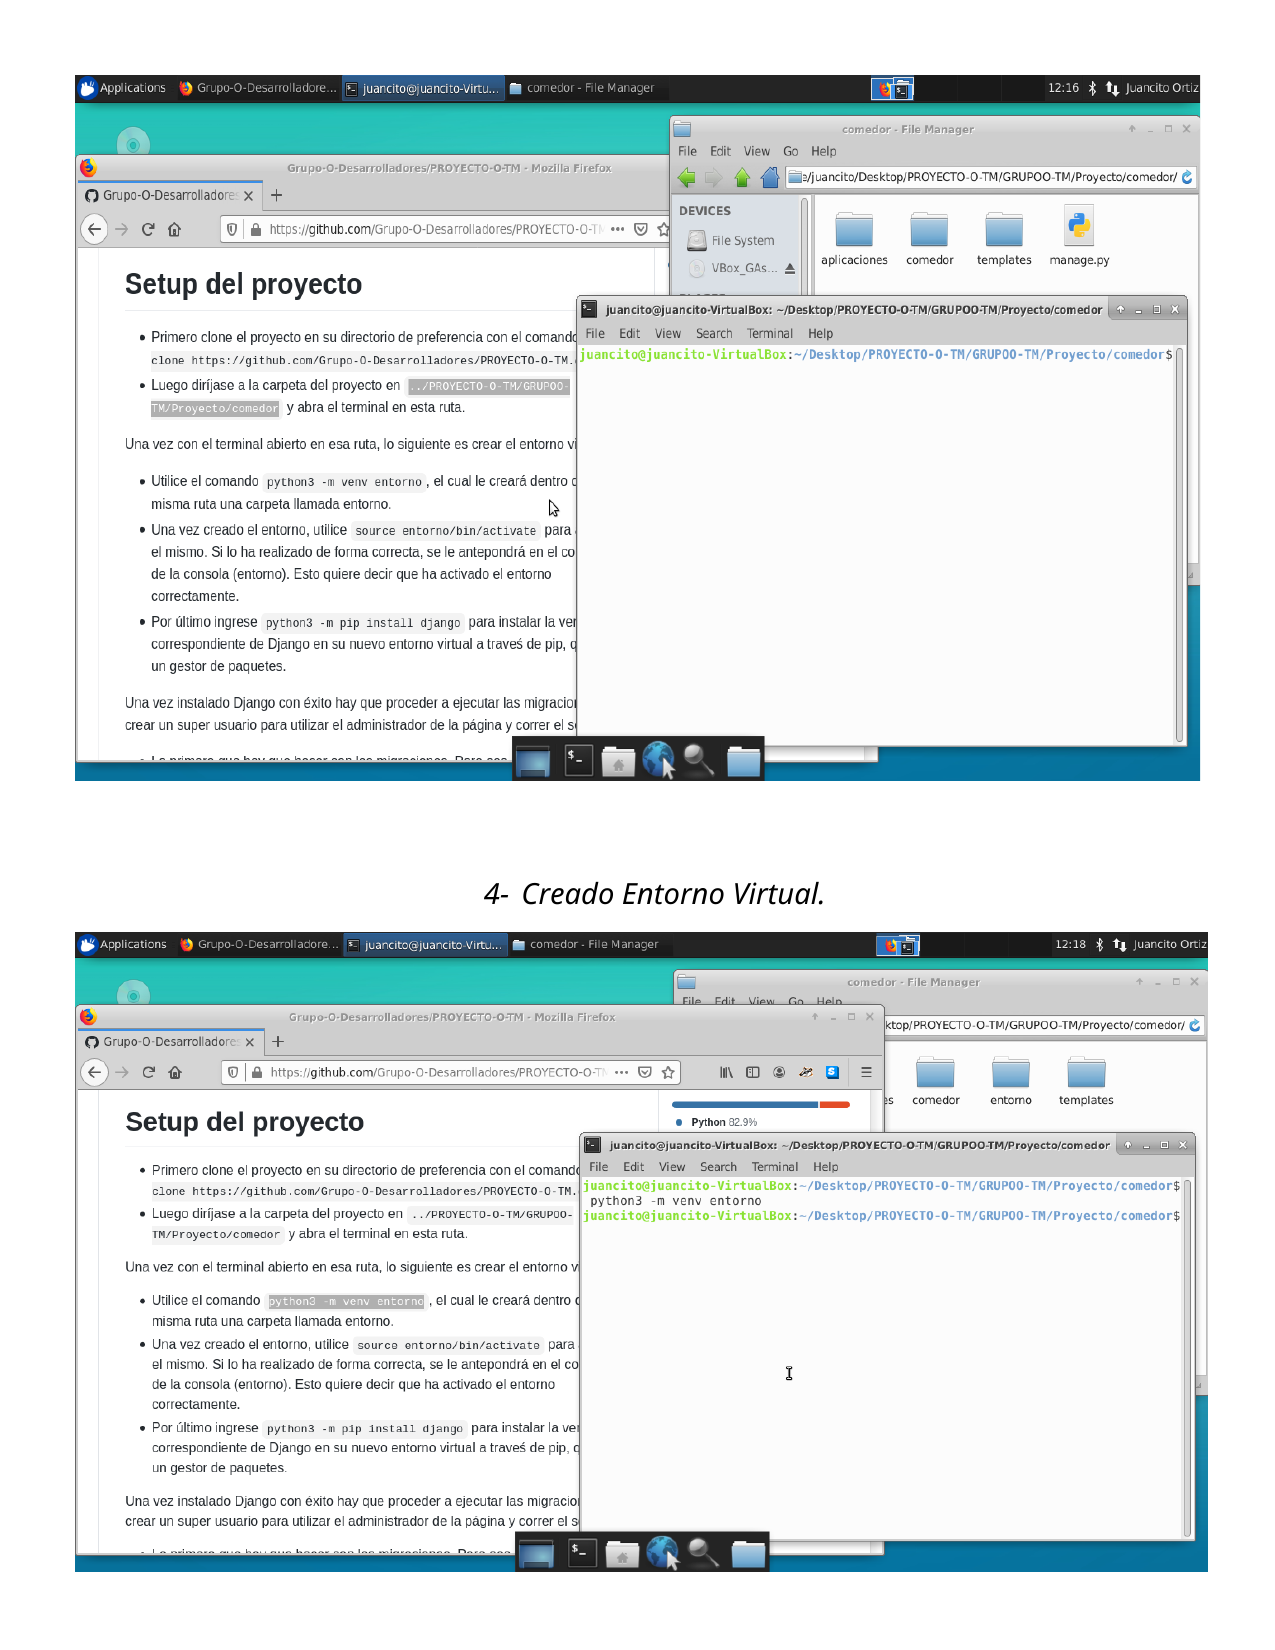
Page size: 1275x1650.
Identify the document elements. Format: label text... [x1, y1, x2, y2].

list Creado Entorno Virtual. [112, 873, 1200, 913]
